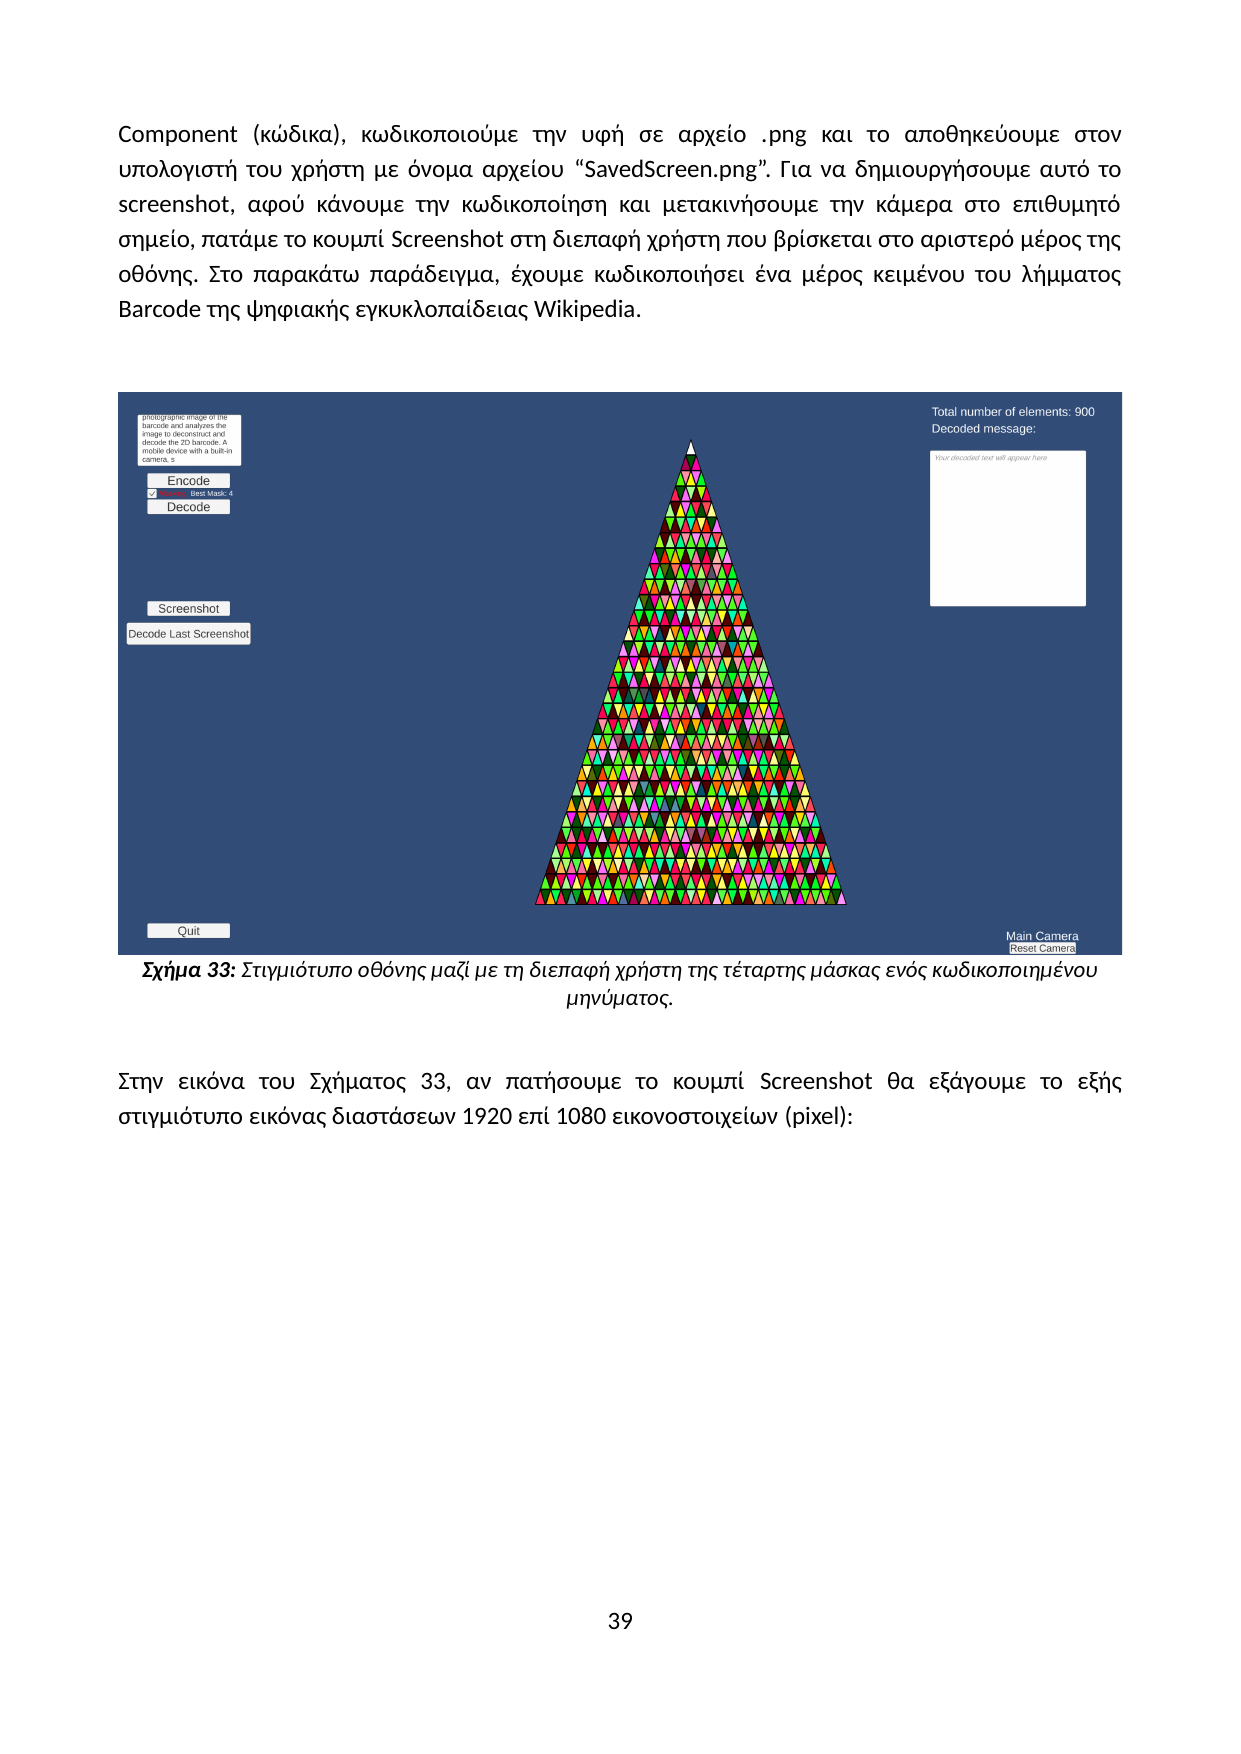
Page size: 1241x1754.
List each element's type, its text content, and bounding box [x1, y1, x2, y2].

text Σχήμα 33: Στιγμιότυπο οθόνης μαζί με τη διεπαφή χρήστη της τέταρτης μάσκας ενός κωδικοποιημένου μηνύματος. [118, 955, 1122, 1011]
picture [118, 392, 1123, 955]
text Στην εικόνα του Σχήματος 33, αν πατήσουμε το κουμπί Screenshot θα εξάγουμε το εξής στιγμιότυπο εικόνας διαστάσεων 1920 επί 1080 εικονοστοιχείων (pixel): [118, 1065, 1122, 1131]
text Component (κώδικα), κωδικοποιούμε την υφή σε αρχείο .png και το αποθηκεύουμε στον υπολογιστή του χρήστη με όνομα αρχείου “SavedScreen.png”. Για να δημιουργήσουμε αυτό το screenshot, αφού κάνουμε την κωδικοποίηση και μετακινήσουμε την κάμερα στο επιθυμητό σημείο, πατάμε το κουμπί Screenshot στη διεπαφή χρήστη που βρίσκεται στο αριστερό μέρος της οθόνης. Στο παρακάτω παράδειγμα, έχουμε κωδικοποιήσει ένα μέρος κειμένου του λήμματος Barcode της ψηφιακής εγκυκλοπαίδειας Wikipedia. [118, 118, 1122, 324]
